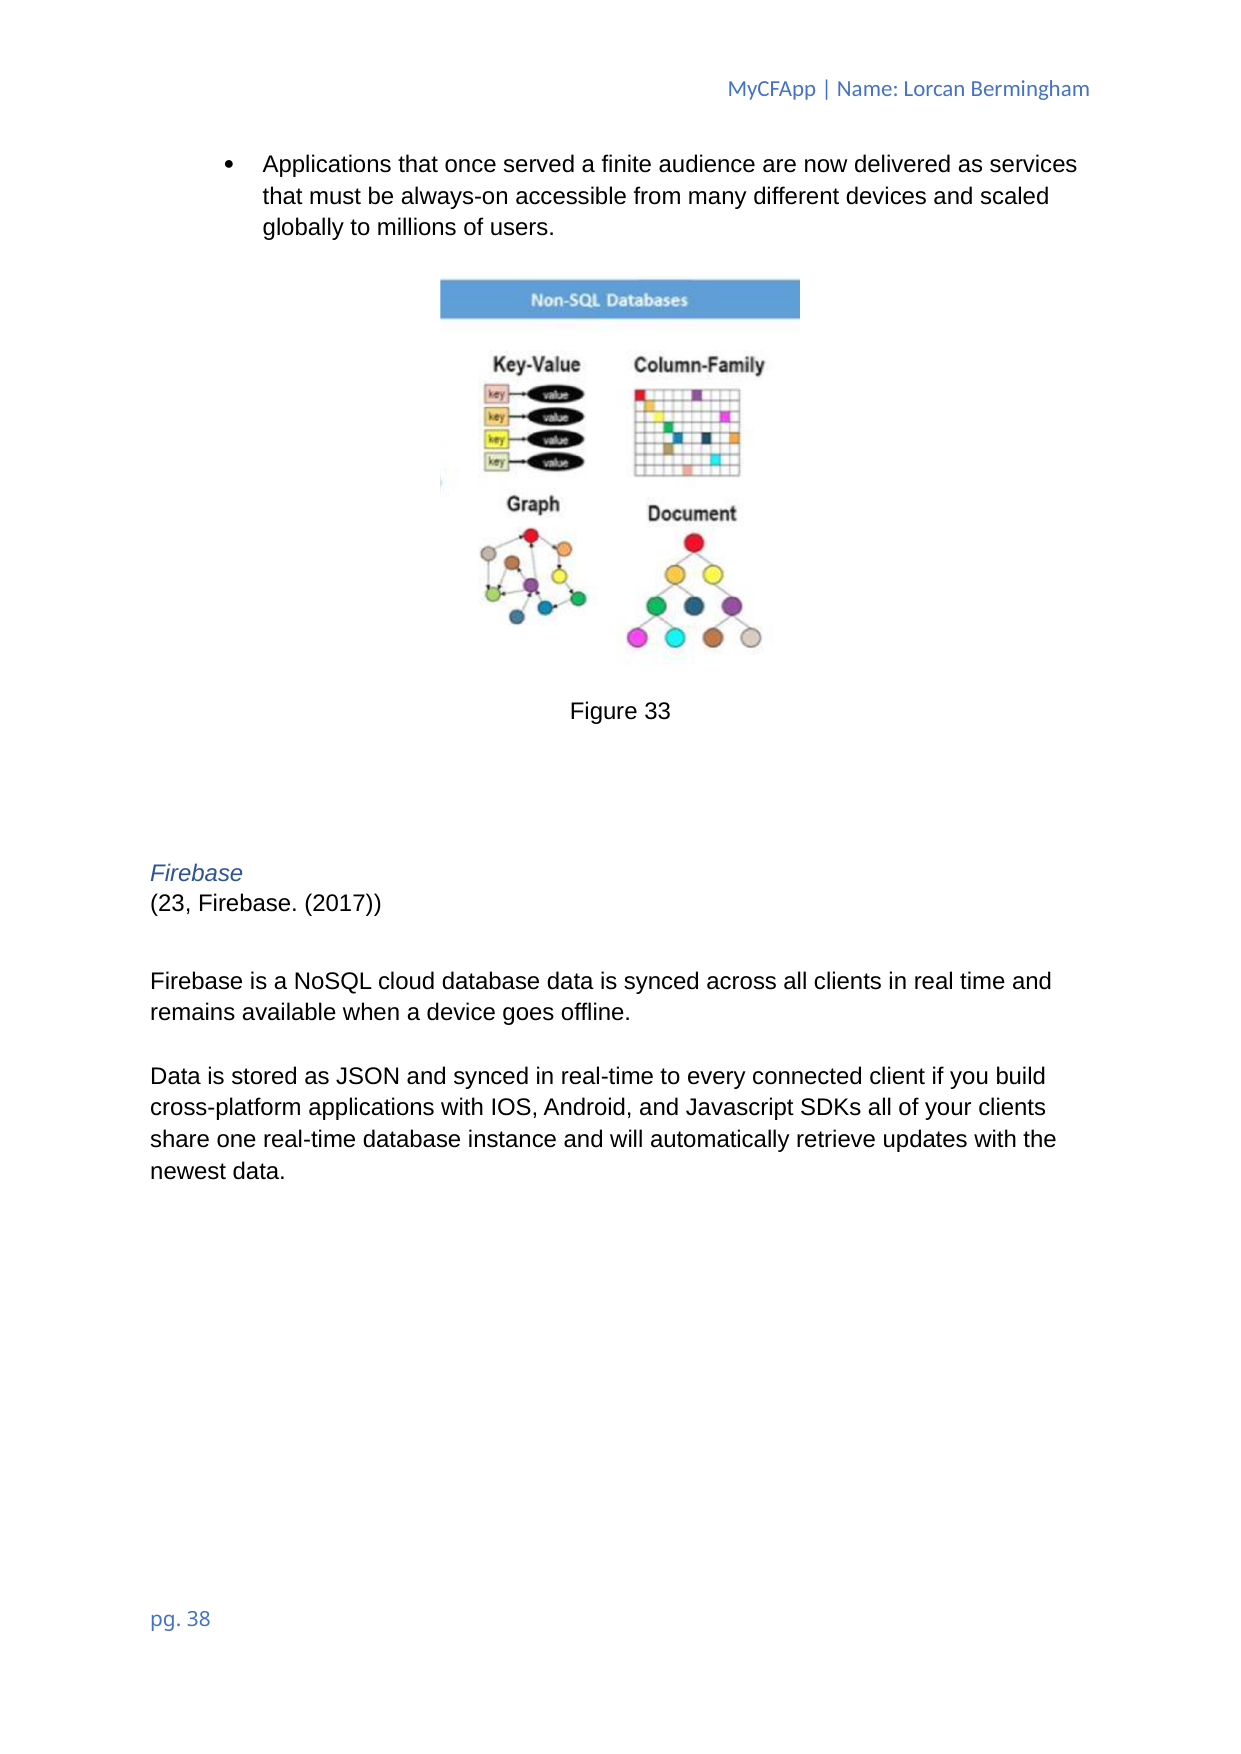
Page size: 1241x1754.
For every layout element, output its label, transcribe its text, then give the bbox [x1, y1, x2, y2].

text Data is stored as JSON and synced in real-time to every connected client if you build cross-platform applications with IOS, Android, and Javascript SDKs all of your clients share one real-time database instance and will automatically retrieve updates with the newest data. [150, 1062, 1090, 1184]
text Figure 33 [150, 697, 1090, 724]
text (23, Firebase. (2017)) [150, 889, 1090, 916]
text Firebase is a NoSQL cloud database data is synced across all clients in real time and remains available when a device goes offline. [150, 967, 1090, 1026]
subtitle Firebase [150, 859, 1090, 887]
list Applications that once served a finite audience are now delivered as services that must be always-on accessible from many different devices and scaled globally to millions of users. [225, 150, 1090, 241]
